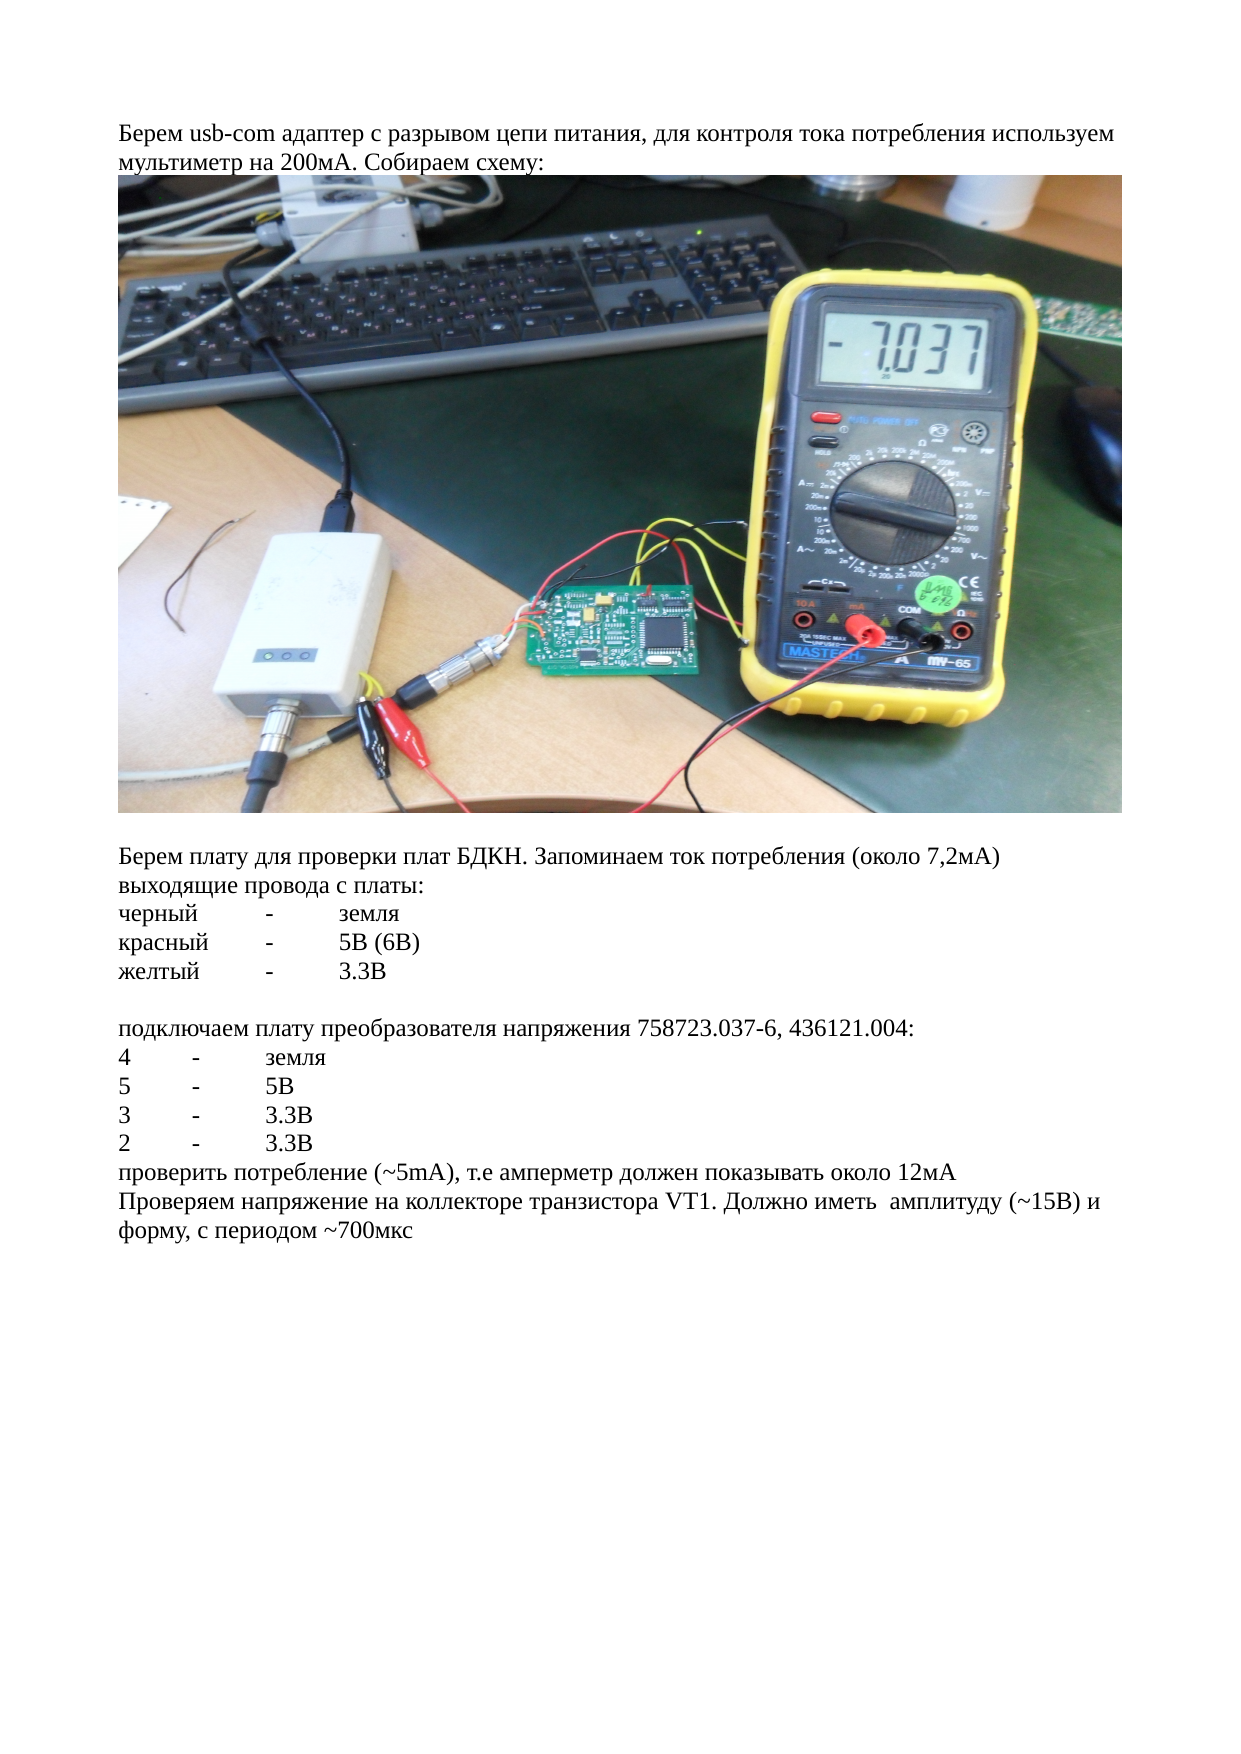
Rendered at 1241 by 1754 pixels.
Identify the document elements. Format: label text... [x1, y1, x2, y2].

text 5 - 5В [118, 1071, 1122, 1100]
text Берем плату для проверки плат БДКН. Запоминаем ток потребления (около 7,2мА) [118, 841, 1122, 870]
text выходящие провода с платы: [118, 870, 1122, 898]
text подключаем плату преобразователя напряжения 758723.037-6, 436121.004: [118, 1013, 1122, 1042]
text 4 - земля [118, 1042, 1122, 1071]
text черный - земля [118, 898, 1122, 927]
text 2 - 3.3В [118, 1128, 1122, 1157]
picture [118, 175, 1122, 813]
text Проверяем напряжение на коллекторе транзистора VT1. Должно иметь амплитуду (~15В) и форму, с периодом ~700мкс [118, 1186, 1122, 1243]
text Берем usb-com адаптер с разрывом цепи питания, для контроля тока потребления используем мультиметр на 200мА. Собираем схему: [118, 118, 1122, 175]
text 3 - 3.3В [118, 1100, 1122, 1128]
text желтый - 3.3В [118, 956, 1122, 985]
text проверить потребление (~5mA), т.е амперметр должен показывать около 12мА [118, 1157, 1122, 1186]
text красный - 5В (6В) [118, 927, 1122, 956]
